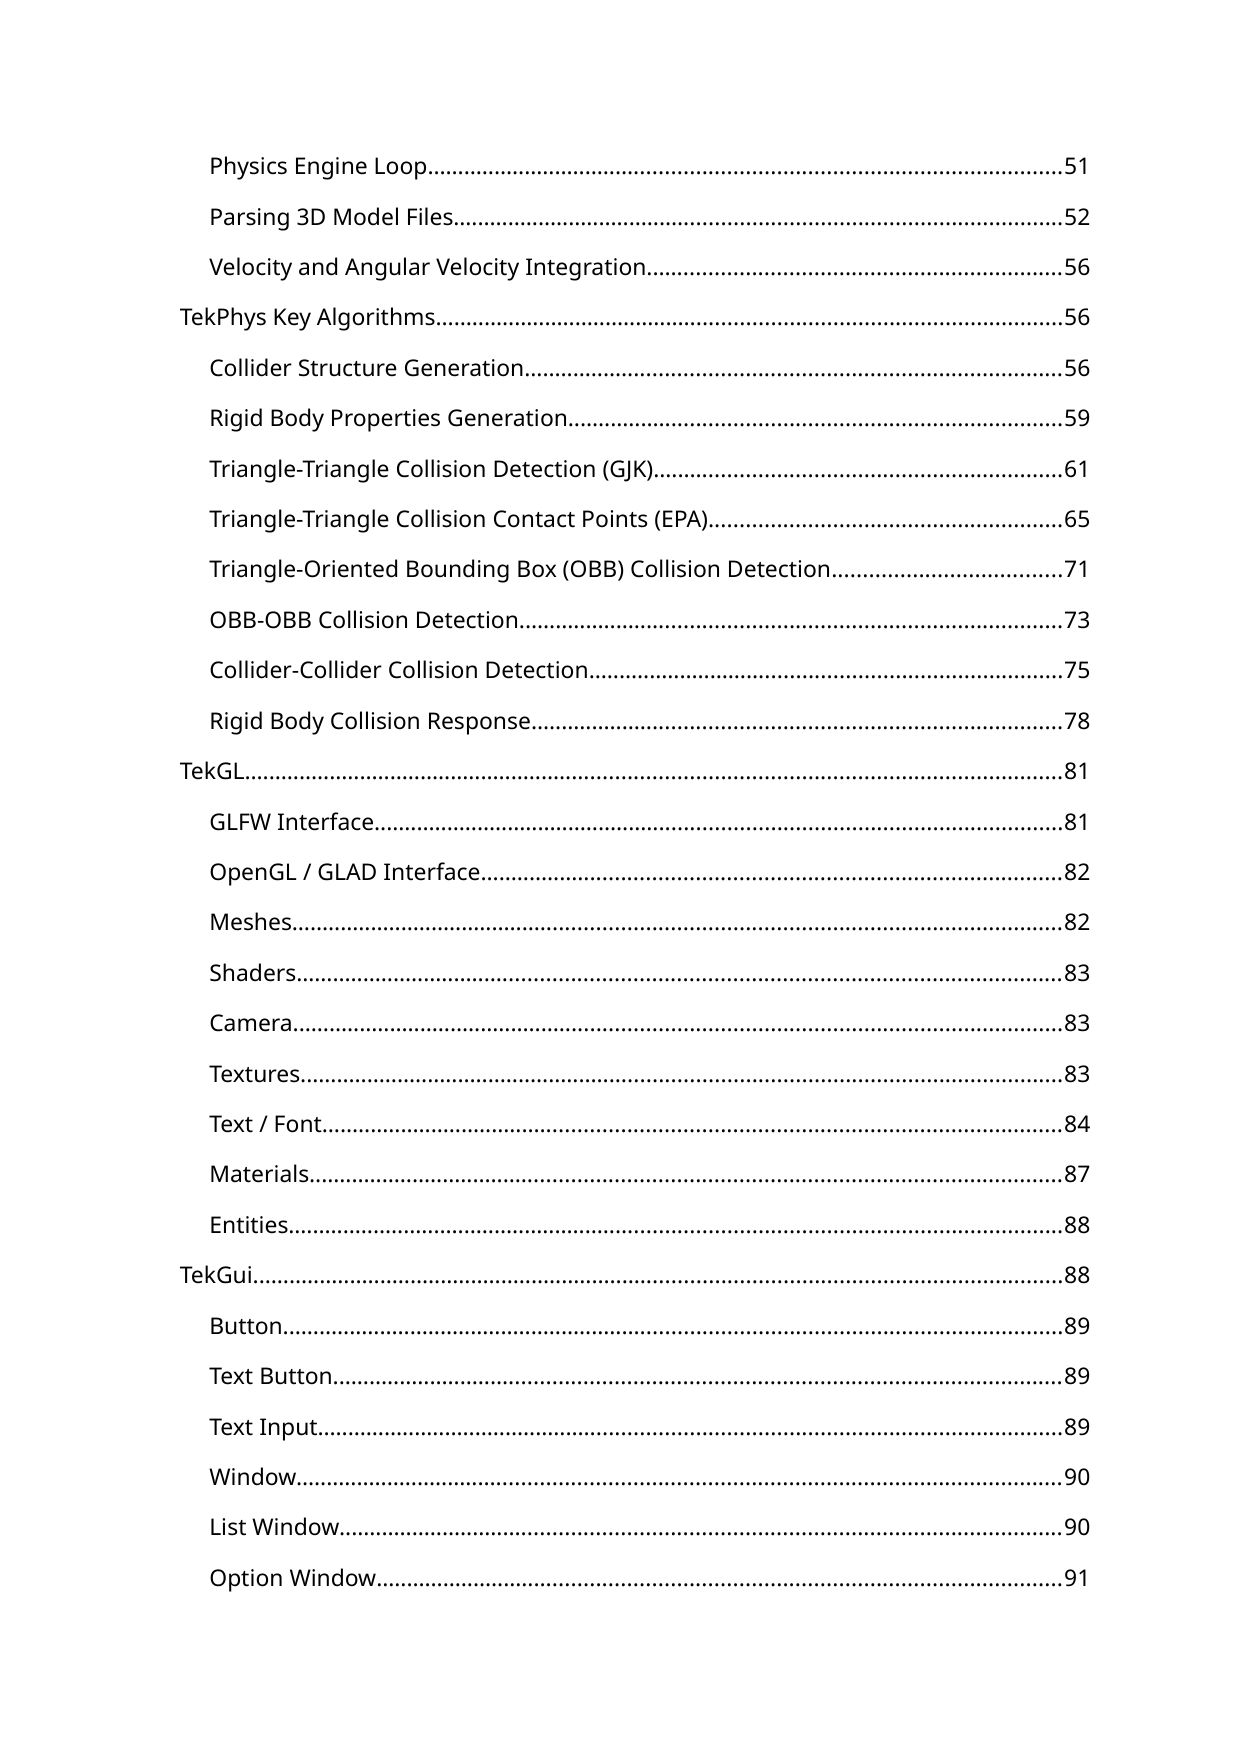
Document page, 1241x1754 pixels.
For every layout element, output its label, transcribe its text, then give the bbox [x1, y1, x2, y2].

text GLFW Interface 81 [209, 805, 1090, 837]
text Velocity and Angular Velocity Integration 56 [209, 251, 1090, 282]
text TekGL 81 [179, 755, 1090, 786]
text OpenGL / GLAD Interface 82 [209, 856, 1090, 887]
text Window 90 [209, 1461, 1090, 1492]
text Collider Structure Generation 56 [209, 352, 1090, 383]
text Meshes 82 [209, 906, 1090, 937]
text Triangle-Oriented Bounding Box (OBB) Collision Detection 71 [209, 553, 1090, 584]
text List Window 90 [209, 1511, 1090, 1542]
text Option Window 91 [209, 1562, 1090, 1593]
text Shaders 83 [209, 957, 1090, 988]
text Button 89 [209, 1309, 1090, 1341]
text Rigid Body Collision Response 78 [209, 704, 1090, 736]
text Collider-Collider Collision Detection 75 [209, 654, 1090, 685]
text Rigid Body Properties Generation 59 [209, 402, 1090, 433]
text Entities 88 [209, 1209, 1090, 1240]
text Text / Font 84 [209, 1108, 1090, 1139]
text Text Button 89 [209, 1360, 1090, 1391]
text Triangle-Triangle Collision Detection (GJK) 61 [209, 452, 1090, 484]
text Parsing 3D Model Files 52 [209, 200, 1090, 232]
text Text Input 89 [209, 1410, 1090, 1442]
text OBB-OBB Collision Detection 73 [209, 604, 1090, 635]
text Physics Engine Loop 51 [209, 150, 1090, 181]
text Textures 83 [209, 1057, 1090, 1089]
text Triangle-Triangle Collision Contact Points (EPA) 65 [209, 503, 1090, 534]
text Materials 87 [209, 1158, 1090, 1189]
text TekPhys Key Algorithms 56 [179, 301, 1090, 332]
text Camera 83 [209, 1007, 1090, 1038]
text TekGui 88 [179, 1259, 1090, 1290]
